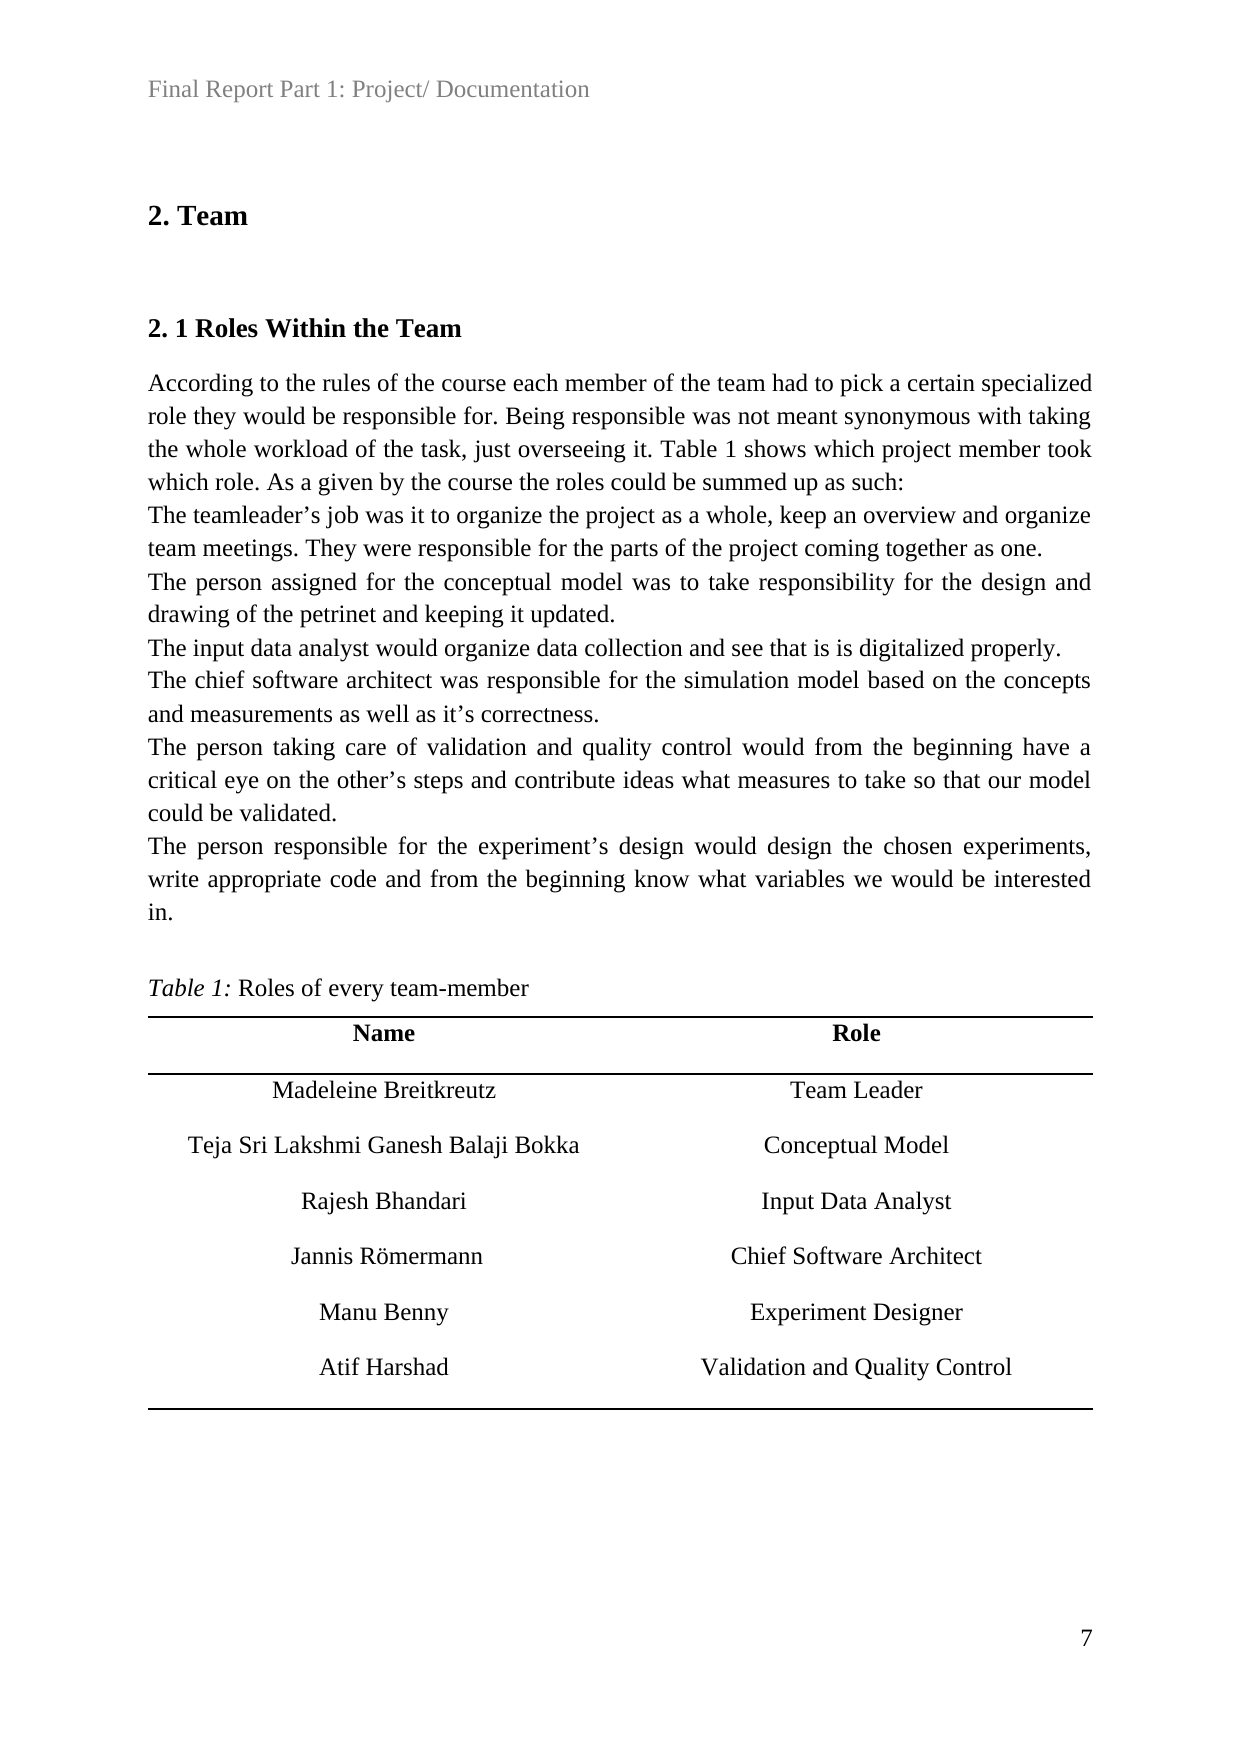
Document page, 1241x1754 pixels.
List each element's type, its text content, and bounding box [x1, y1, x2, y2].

table_cell Team Leader [620, 1075, 1093, 1130]
text The input data analyst would organize data collection and see that is is digitalized properly. [148, 633, 1093, 661]
table_cell Validation and Quality Control [620, 1352, 1093, 1408]
subtitle 2. Team [148, 198, 1093, 231]
text Table 1: Roles of every team-member [148, 973, 1093, 1002]
table_cell Chief Software Architect [620, 1241, 1093, 1297]
table_cell Conceptual Model [620, 1130, 1093, 1186]
table_cell Input Data Analyst [620, 1186, 1093, 1241]
text The person assigned for the conceptual model was to take responsibility for the design and drawing of the petrinet and keeping it updated. [148, 567, 1093, 628]
subtitle 2. 1 Roles Within the Team [148, 312, 1093, 343]
table_header Name [148, 1018, 620, 1073]
table_cell Experiment Designer [620, 1297, 1093, 1352]
table_cell Madeleine Breitkreutz [148, 1075, 620, 1130]
table_cell Manu Benny [148, 1297, 620, 1352]
text The chief software architect was responsible for the simulation model based on the concepts and measurements as well as it’s correctness. [148, 666, 1093, 727]
text According to the rules of the course each member of the team had to pick a certain specialized role they would be responsible for. Being responsible was not meant synonymous with taking the whole workload of the task, just overseeing it. Table 1 shows which project member took which role. As a given by the course the roles could be summed up as such: [148, 368, 1093, 496]
text The person taking care of validation and quality control would from the beginning have a critical eye on the other’s steps and contribute ideas what measures to take so that our model could be validated. [148, 732, 1093, 826]
table_cell Rajesh Bhandari [148, 1186, 620, 1241]
text The person responsible for the experiment’s design would design the chosen experiments, write appropriate code and from the beginning know what variables we would be interested in. [148, 831, 1093, 926]
text The teamleader’s job was it to organize the project as a whole, keep an overview and organize team meetings. They were responsible for the parts of the project coming together as one. [148, 501, 1093, 562]
table_cell Jannis Römermann [148, 1241, 620, 1297]
table_header Role [620, 1018, 1093, 1073]
table_cell Atif Harshad [148, 1352, 620, 1408]
table_cell Teja Sri Lakshmi Ganesh Balaji Bokka [148, 1130, 620, 1186]
